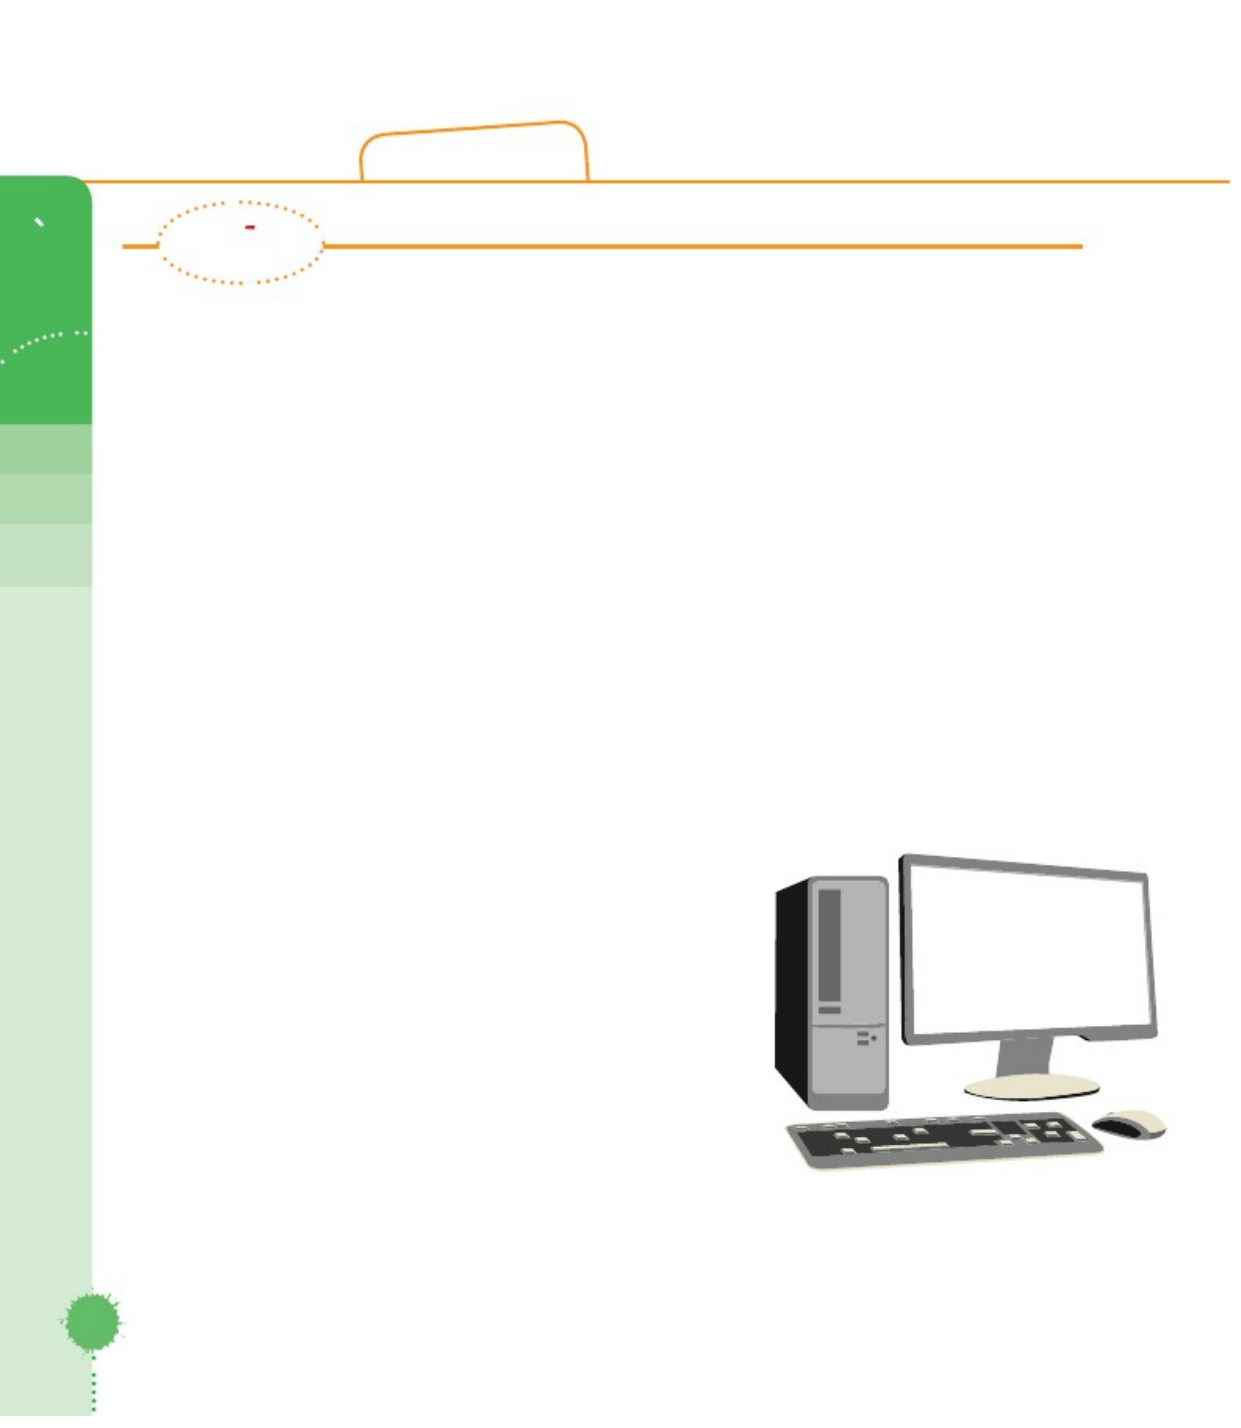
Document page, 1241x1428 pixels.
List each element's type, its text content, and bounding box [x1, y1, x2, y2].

text 13 [1230, 1321, 1240, 1348]
text 1 [1230, 352, 1240, 423]
text SESION [1230, 203, 1240, 233]
picture [0, 0, 1230, 1416]
